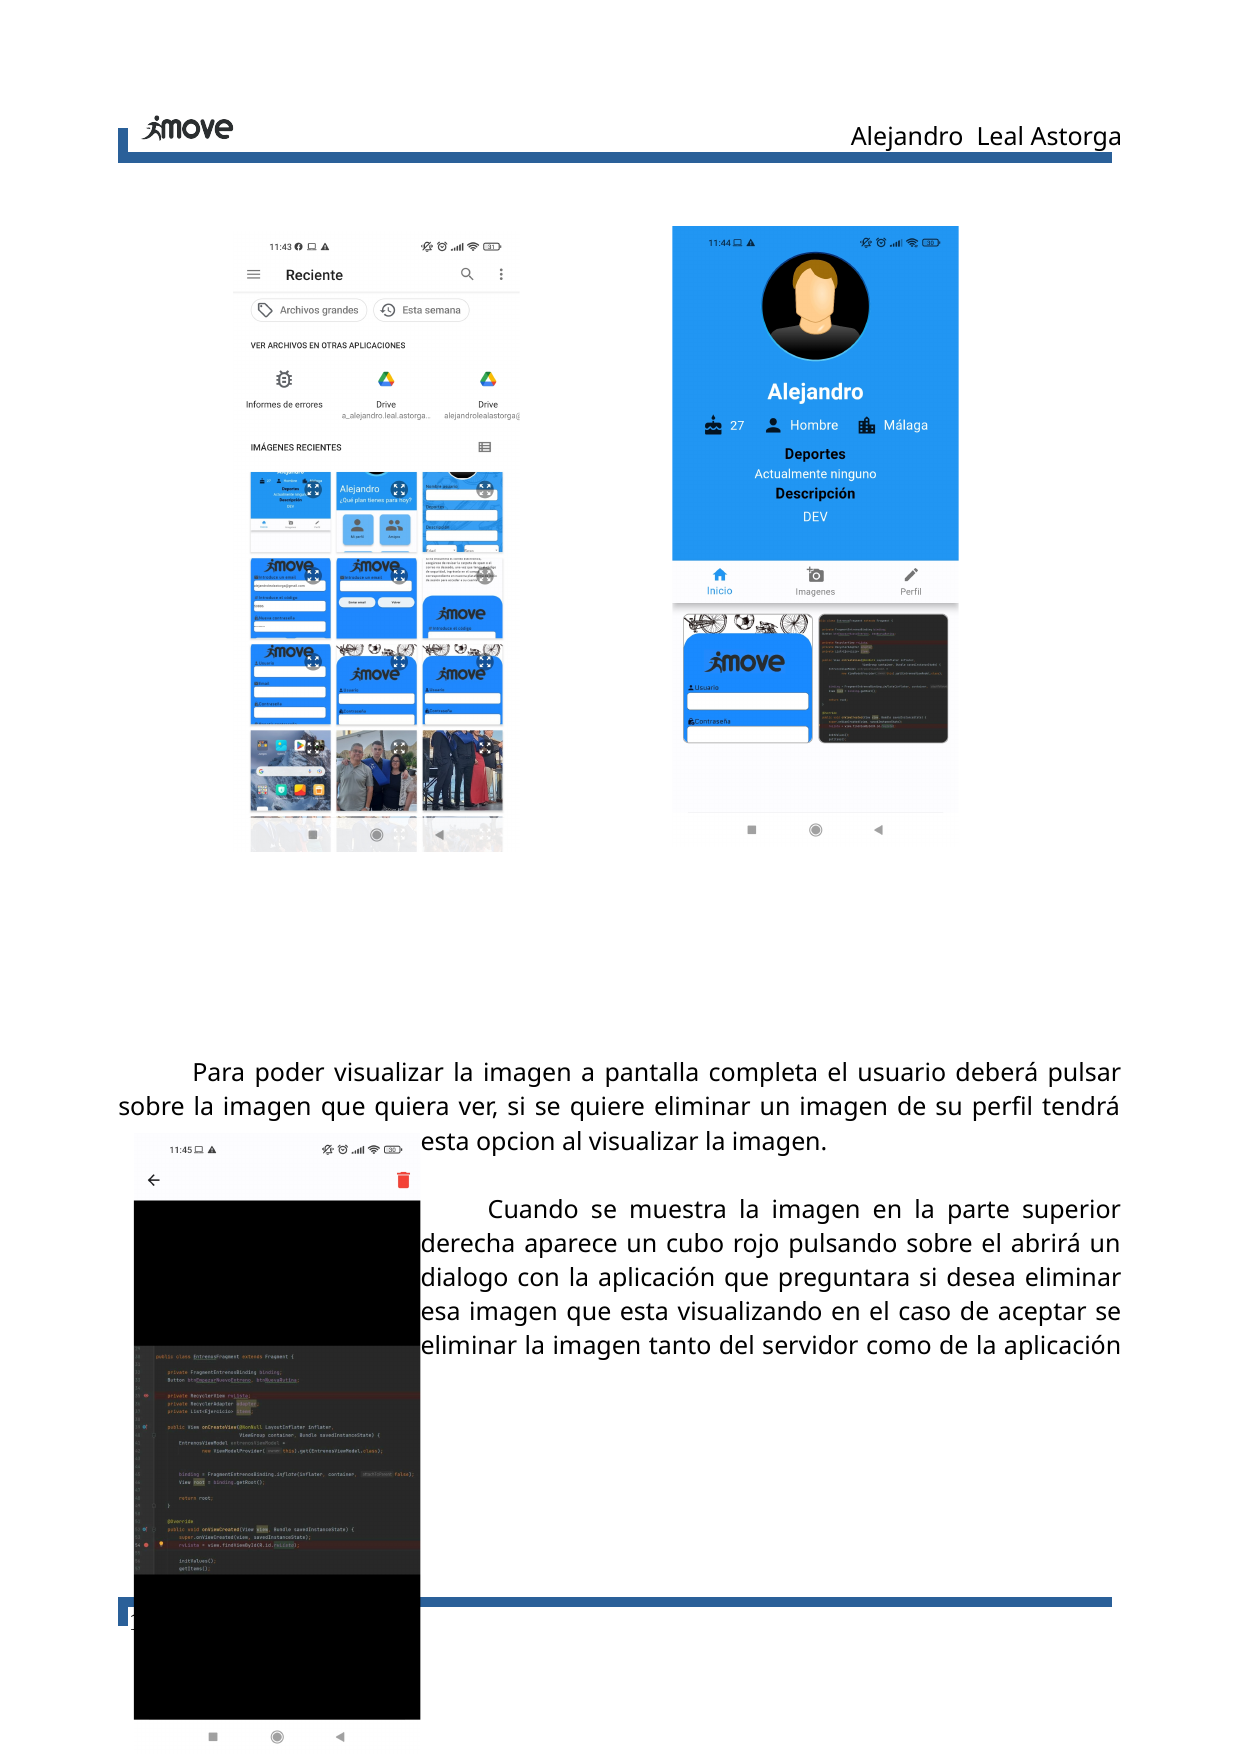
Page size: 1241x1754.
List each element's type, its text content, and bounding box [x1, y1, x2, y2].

picture [140, 113, 234, 141]
text Para poder visualizar la imagen a pantalla completa el usuario deberá pulsar sobre la imagen que quiera ver, si se quiere eliminar un imagen de su perfil tendrá esta opcion al visualizar la imagen. [118, 1055, 1122, 1157]
text Cuando se muestra la imagen en la parte superior derecha aparece un cubo rojo pulsando sobre el abrirá un dialogo con la aplicación que preguntara si desea eliminar esa imagen que esta visualizando en el caso de aceptar se eliminar la imagen tanto del servidor como de la aplicación si lo ha pensado mejor y quiere mantener la imagen solo tendrá que cancelar dicha acción. [421, 1191, 1122, 1362]
picture [672, 226, 959, 847]
picture [233, 231, 520, 852]
picture [133, 1133, 421, 1754]
